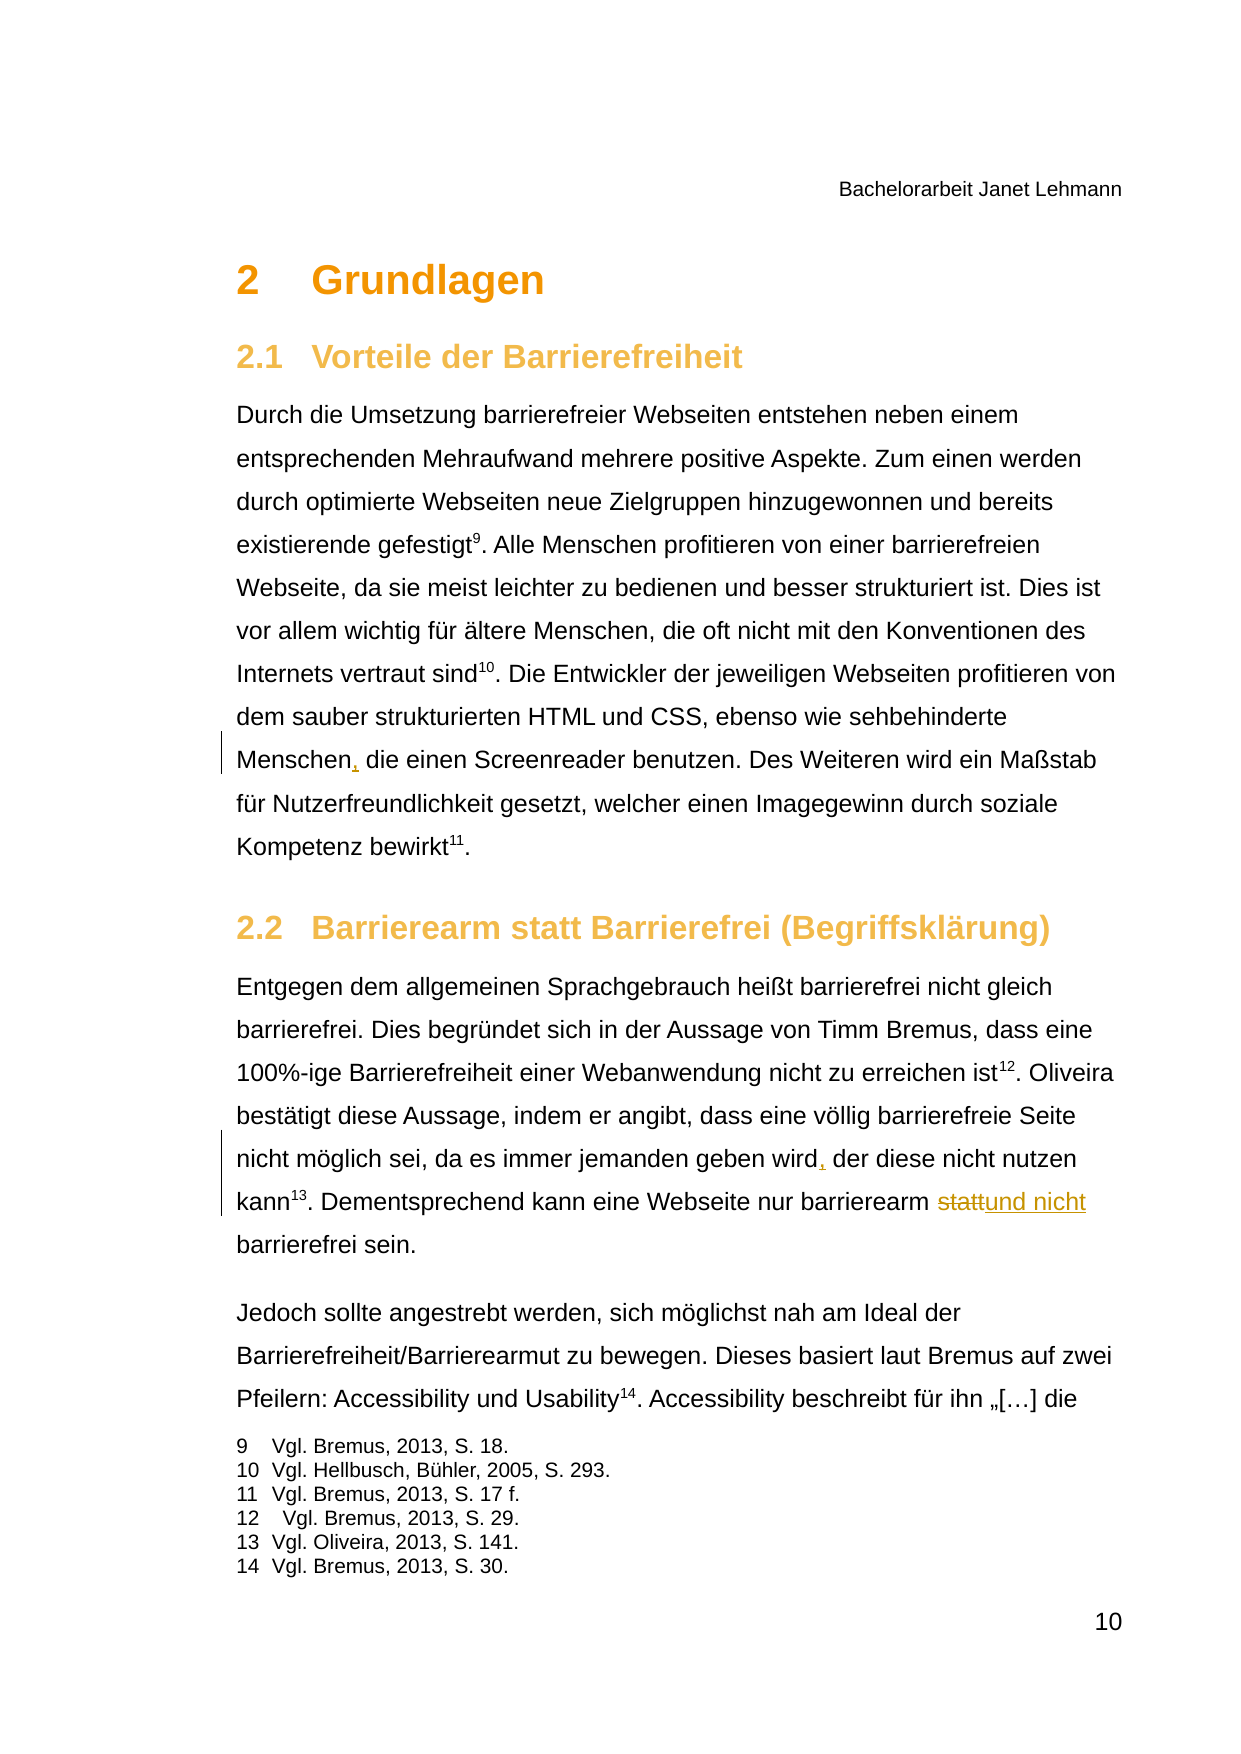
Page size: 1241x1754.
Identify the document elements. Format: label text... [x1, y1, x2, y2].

text Vgl. Bremus, 2013, S. 18. [236, 1434, 1122, 1458]
text Vgl. Bremus, 2013, S. 17 f. [236, 1482, 1122, 1506]
text Durch die Umsetzung barrierefreier Webseiten entstehen neben einem entsprechenden Mehraufwand mehrere positive Aspekte. Zum einen werden durch optimierte Webseiten neue Zielgruppen hinzugewonnen und bereits existierende gefestigt. Alle Menschen profitieren von einer barrierefreien Webseite, da sie meist leichter zu bedienen und besser strukturiert ist. Dies ist vor allem wichtig für ältere Menschen, die oft nicht mit den Konventionen des Internets vertraut sind. Die Entwickler der jeweiligen Webseiten profitieren von dem sauber strukturierten HTML und CSS, ebenso wie sehbehinderte Menschen, die einen Screenreader benutzen. Des Weiteren wird ein Maßstab für Nutzerfreundlichkeit gesetzt, welcher einen Imagegewinn durch soziale Kompetenz bewirkt. [236, 400, 1122, 860]
text Entgegen dem allgemeinen Sprachgebrauch heißt barrierefrei nicht gleich barrierefrei. Dies begründet sich in der Aussage von Timm Bremus, dass eine 100%-ige Barrierefreiheit einer Webanwendung nicht zu erreichen ist. Oliveira bestätigt diese Aussage, indem er angibt, dass eine völlig barrierefreie Seite nicht möglich sei, da es immer jemanden geben wird, der diese nicht nutzen kann. Dementsprechend kann eine Webseite nur barrierearm und nicht barrierefrei sein. [236, 972, 1122, 1259]
text Jedoch sollte angestrebt werden, sich möglichst nah am Ideal der Barrierefreiheit/Barrierearmut zu bewegen. Dieses basiert laut Bremus auf zwei Pfeilern: Accessibility und Usability. Accessibility beschreibt für ihn „[…] die [236, 1298, 1122, 1413]
text Vgl. Oliveira, 2013, S. 141. [236, 1530, 1122, 1554]
subtitle Grundlagen [236, 256, 1122, 303]
text Vgl. Bremus, 2013, S. 29. [236, 1506, 1122, 1530]
text Vgl. Hellbusch, Bühler, 2005, S. 293. [236, 1458, 1122, 1482]
text Vgl. Bremus, 2013, S. 30. [236, 1554, 1122, 1578]
subtitle Vorteile der Barrierefreiheit [236, 337, 1122, 376]
subtitle Barrierearm statt Barrierefrei (Begriffsklärung) [236, 908, 1122, 947]
